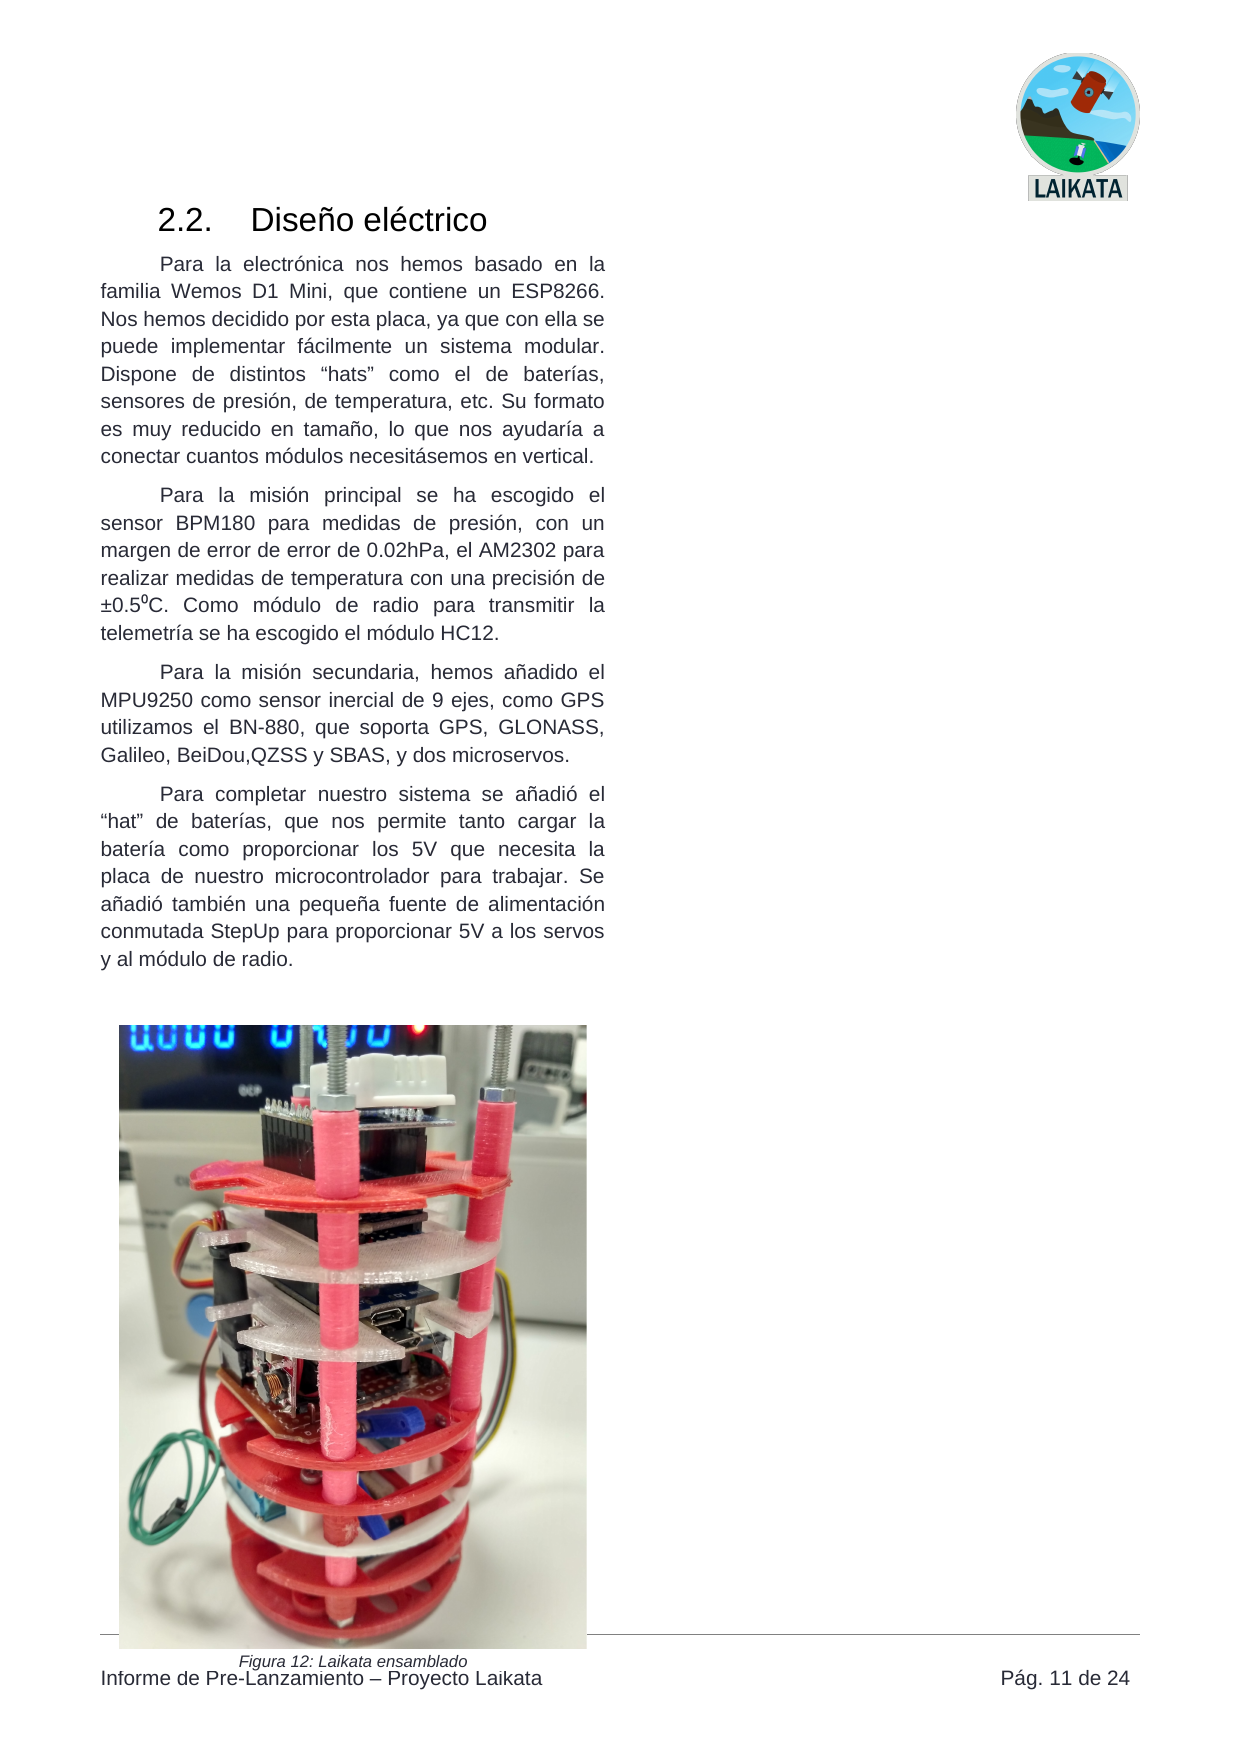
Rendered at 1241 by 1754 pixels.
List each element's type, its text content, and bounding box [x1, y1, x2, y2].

text Para la misión secundaria, hemos añadido el MPU9250 como sensor inercial de 9 ejes, como GPS utilizamos el BN-880, que soporta GPS, GLONASS, Galileo, BeiDou,QZSS y SBAS, y dos microservos. [100, 660, 605, 766]
text Para completar nuestro sistema se añadió el “hat” de baterías, que nos permite tanto cargar la batería como proporcionar los 5V que necesita la placa de nuestro microcontrolador para trabajar. Se añadió también una pequeña fuente de alimentación conmutada StepUp para proporcionar 5V a los servos y al módulo de radio. [100, 782, 605, 971]
picture [1016, 53, 1140, 201]
picture [119, 1025, 587, 1649]
text Para la electrónica nos hemos basado en la familia Wemos D1 Mini, que contiene un ESP8266. Nos hemos decidido por esta placa, ya que con ella se puede implementar fácilmente un sistema modular. Dispone de distintos “hats” como el de baterías, sensores de presión, de temperatura, etc. Su formato es muy reducido en tamaño, lo que nos ayudaría a conectar cuantos módulos necesitásemos en vertical. [100, 251, 605, 468]
text Figura 12: Laikata ensamblado [119, 1649, 587, 1671]
subtitle Diseño eléctrico [213, 201, 605, 239]
text Para la misión principal se ha escogido el sensor BPM180 para medidas de presión, con un margen de error de error de 0.02hPa, el AM2302 para realizar medidas de temperatura con una precisión de ±0.5⁰C. Como módulo de radio para transmitir la telemetría se ha escogido el módulo HC12. [100, 483, 605, 645]
